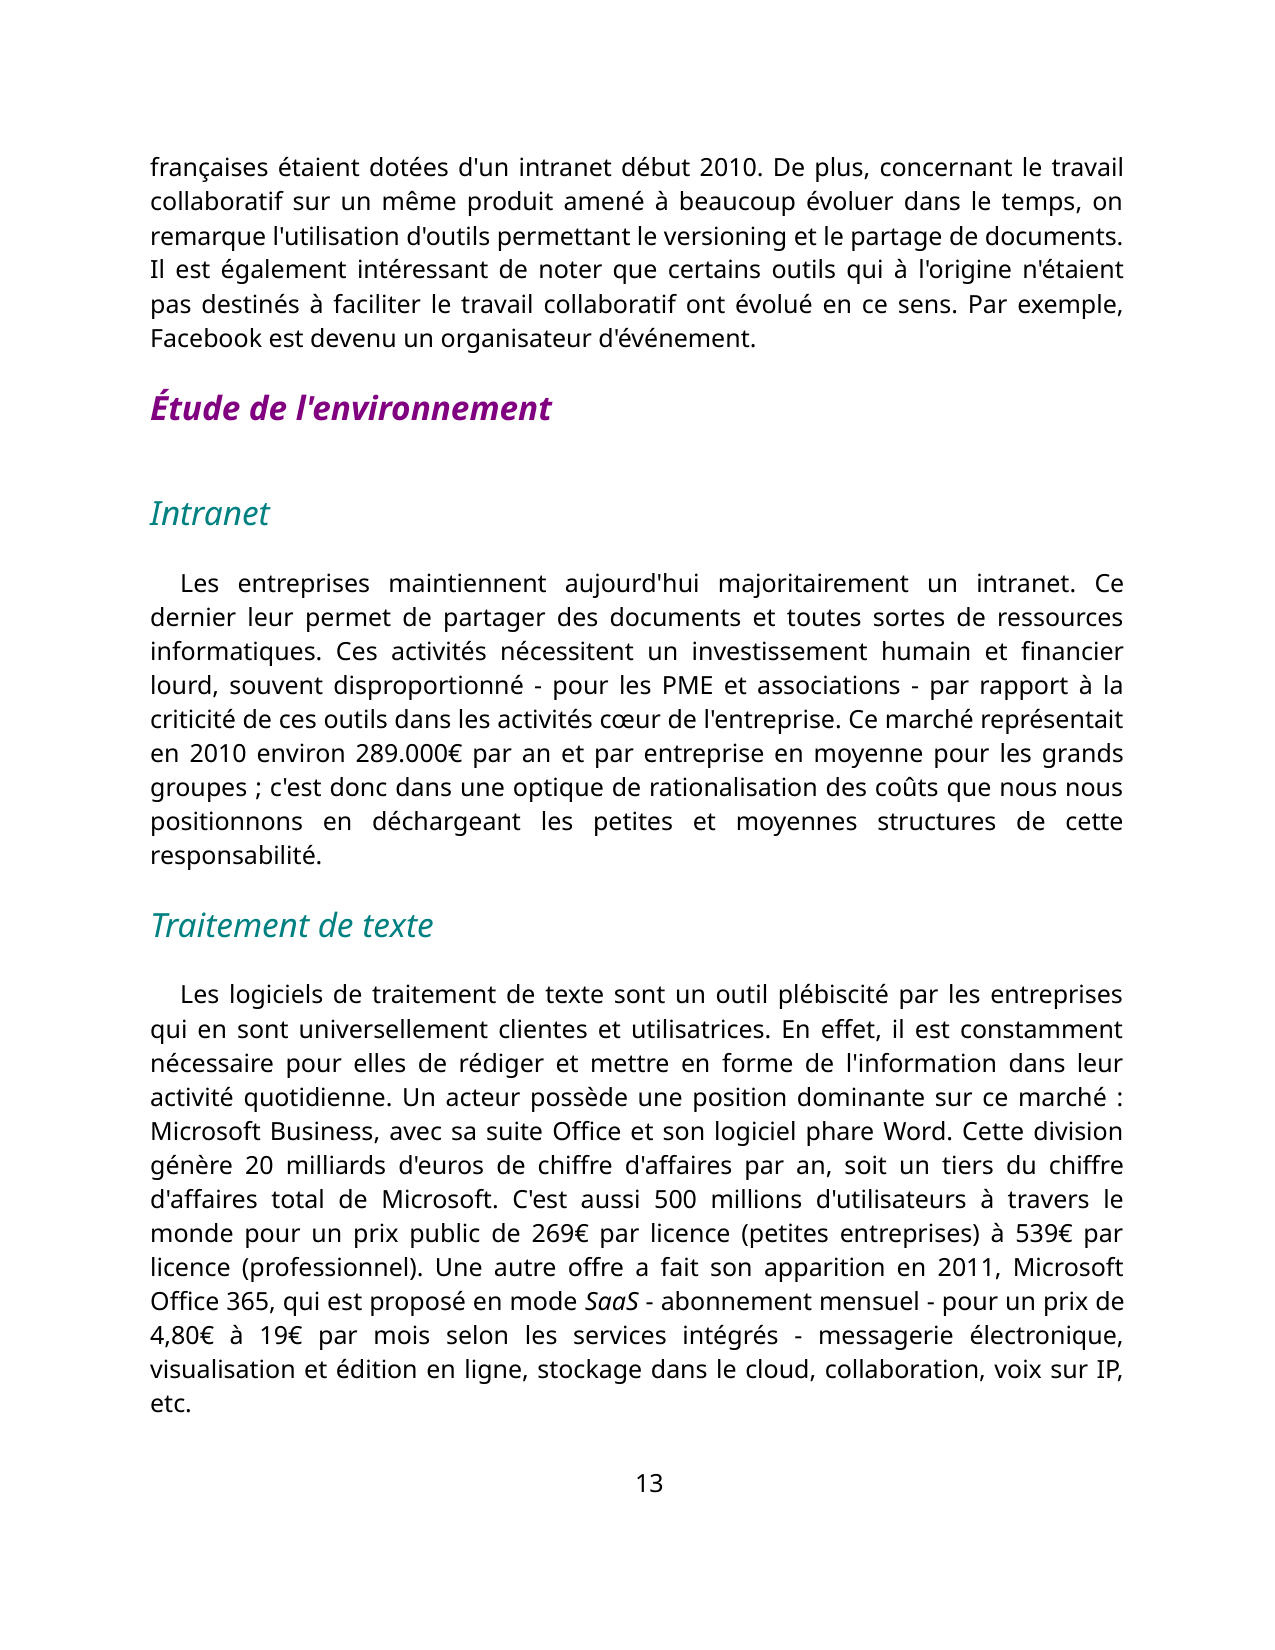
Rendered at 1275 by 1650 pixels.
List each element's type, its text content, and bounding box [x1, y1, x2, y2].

subtitle Traitement de texte [150, 902, 1125, 947]
text Les logiciels de traitement de texte sont un outil plébiscité par les entreprises qui en sont universellement clientes et utilisatrices. En effet, il est constamment nécessaire pour elles de rédiger et mettre en forme de l'information dans leur activité quotidienne. Un acteur possède une position dominante sur ce marché : Microsoft Business, avec sa suite Office et son logiciel phare Word. Cette division génère 20 milliards d'euros de chiffre d'affaires par an, soit un tiers du chiffre d'affaires total de Microsoft. C'est aussi 500 millions d'utilisateurs à travers le monde pour un prix public de 269€ par licence (petites entreprises) à 539€ par licence (professionnel). Une autre offre a fait son apparition en 2011, Microsoft Office 365, qui est proposé en mode SaaS - abonnement mensuel - pour un prix de 4,80€ à 19€ par mois selon les services intégrés - messagerie électronique, visualisation et édition en ligne, stockage dans le cloud, collaboration, voix sur IP, etc. [150, 977, 1125, 1420]
text Les entreprises maintiennent aujourd'hui majoritairement un intranet. Ce dernier leur permet de partager des documents et toutes sortes de ressources informatiques. Ces activités nécessitent un investissement humain et financier lourd, souvent disproportionné - pour les PME et associations - par rapport à la criticité de ces outils dans les activités cœur de l'entreprise. Ce marché représentait en 2010 environ 289.000€ par an et par entreprise en moyenne pour les grands groupes ; c'est donc dans une optique de rationalisation des coûts que nous nous positionnons en déchargeant les petites et moyennes structures de cette responsabilité. [150, 565, 1125, 872]
text françaises étaient dotées d'un intranet début 2010. De plus, concernant le travail collaboratif sur un même produit amené à beaucoup évoluer dans le temps, on remarque l'utilisation d'outils permettant le versioning et le partage de documents. Il est également intéressant de noter que certains outils qui à l'origine n'étaient pas destinés à faciliter le travail collaboratif ont évolué en ce sens. Par exemple, Facebook est devenu un organisateur d'événement. [150, 150, 1125, 354]
subtitle Étude de l'environnement [150, 384, 1125, 430]
subtitle Intranet [150, 490, 1125, 535]
